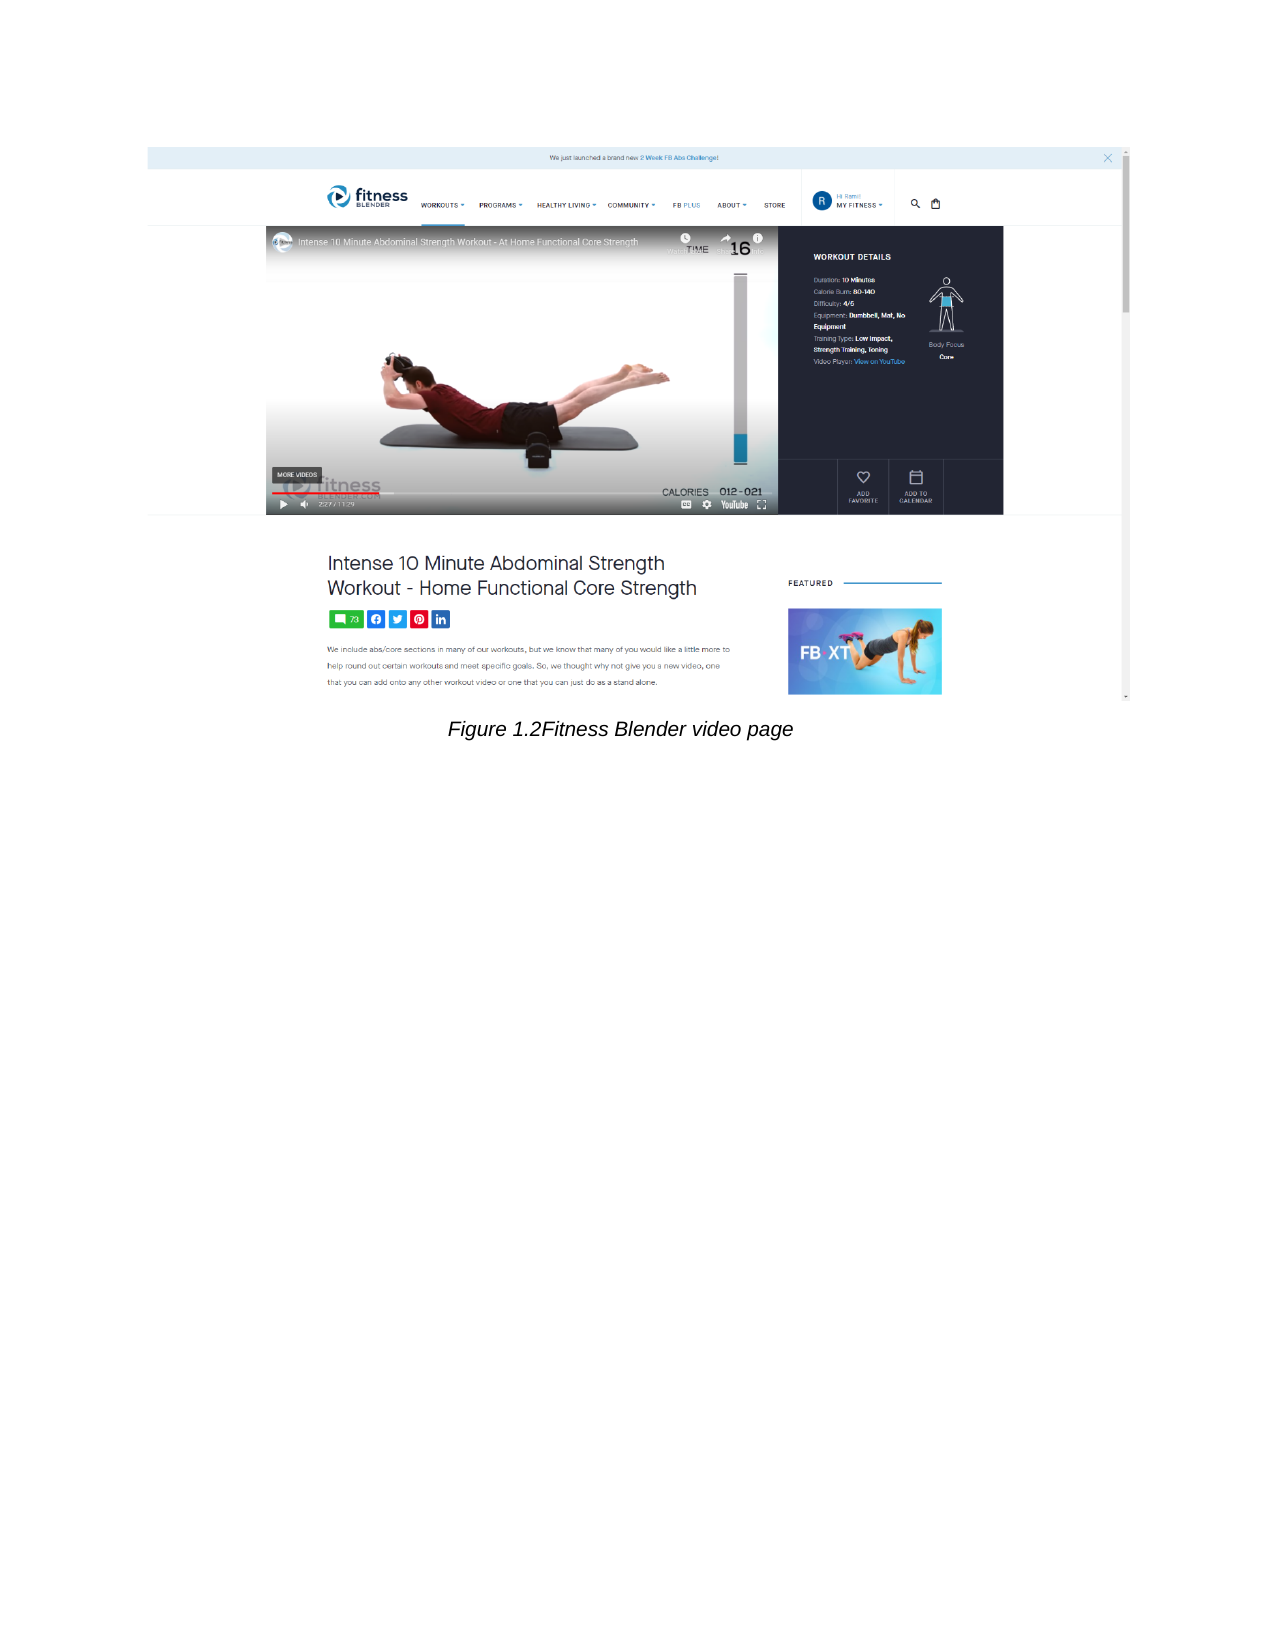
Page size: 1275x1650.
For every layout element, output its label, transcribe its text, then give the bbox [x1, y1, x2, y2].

text Figure ‎1.2Fitness Blender video page [373, 717, 1127, 741]
